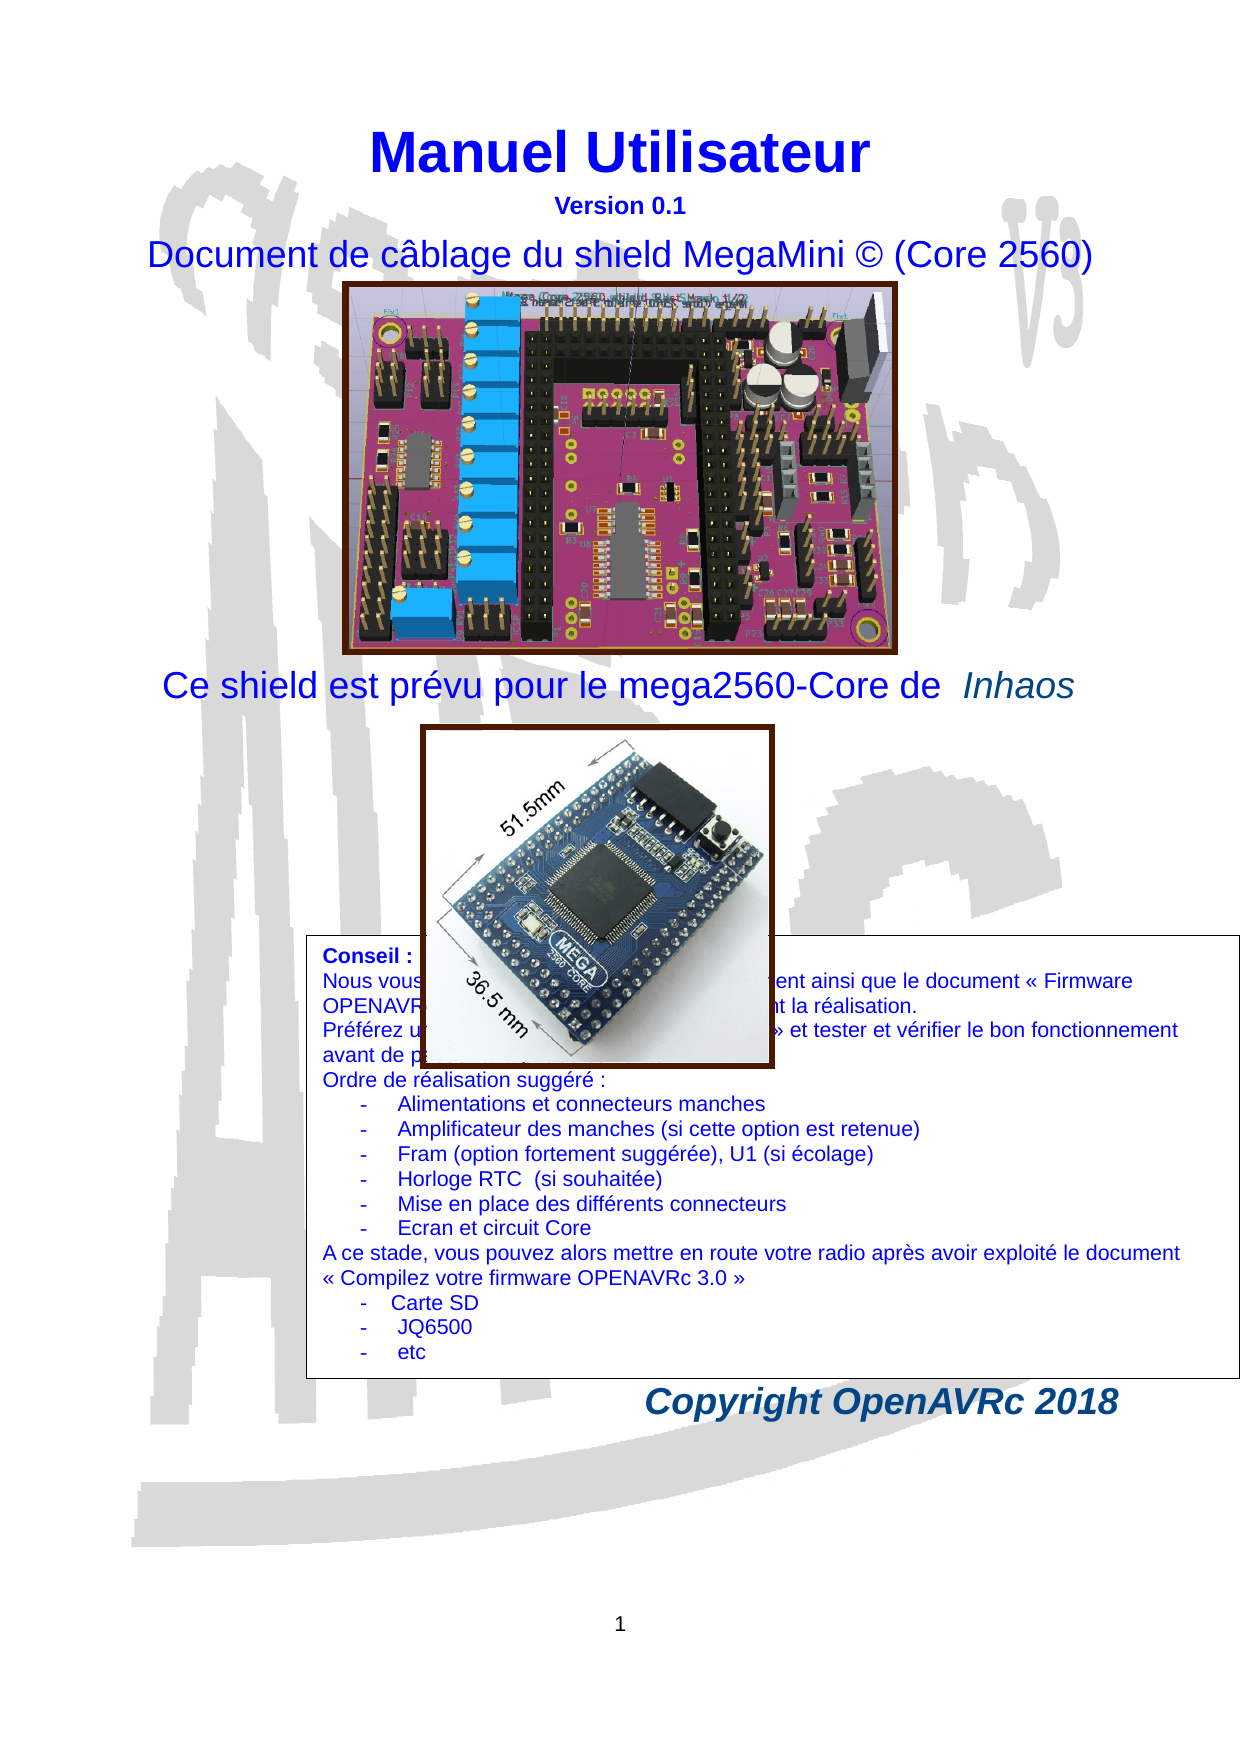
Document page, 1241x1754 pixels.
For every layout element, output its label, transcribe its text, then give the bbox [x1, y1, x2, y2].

text - Carte SD [360, 1290, 1223, 1314]
text Ordre de réalisation suggéré : [322, 1067, 1223, 1092]
text Préférez une réalisation « fonction par fonction » et tester et vérifier le bon fonctionnement avant de passer à la phase suivante. [775, 1018, 1223, 1067]
text Nous vous suggérons de lire et relire ce document ainsi que le document « Firmware OPENAVRc 3.0 » et de vous en imprégner avant la réalisation. [322, 968, 420, 1018]
picture [349, 287, 892, 649]
list Ecran et circuit Core [360, 1216, 1223, 1240]
text Copyright OpenAVRc 2018 [118, 1176, 1122, 1422]
list Mise en place des différents connecteurs [360, 1191, 1223, 1216]
text A ce stade, vous pouvez alors mettre en route votre radio après avoir exploité le document « Compilez votre firmware OPENAVRc 3.0 » [322, 1240, 1223, 1290]
text Document de câblage du shield MegaMini © (Core 2560) [118, 232, 1122, 276]
text Nous vous suggérons de lire et relire ce document ainsi que le document « Firmware OPENAVRc 3.0 » et de vous en imprégner avant la réalisation. [775, 968, 1223, 1018]
text Ce shield est prévu pour le mega2560-Core de Inhaos [118, 664, 1122, 707]
list Horloge RTC (si souhaitée) [360, 1166, 1223, 1191]
list etc [360, 1339, 1223, 1364]
text Conseil : [322, 943, 420, 968]
list JQ6500 [360, 1314, 1223, 1339]
text [775, 943, 1223, 968]
picture [427, 731, 768, 1062]
text Manuel Utilisateur [118, 118, 1122, 185]
list Fram (option fortement suggérée), U1 (si écolage) [360, 1141, 1223, 1166]
list Alimentations et connecteurs manches [360, 1092, 1223, 1116]
list Amplificateur des manches (si cette option est retenue) [360, 1116, 1223, 1141]
text Version 0.1 [118, 191, 1122, 220]
text Préférez une réalisation « fonction par fonction » et tester et vérifier le bon fonctionnement avant de passer à la phase suivante. [322, 1018, 420, 1067]
